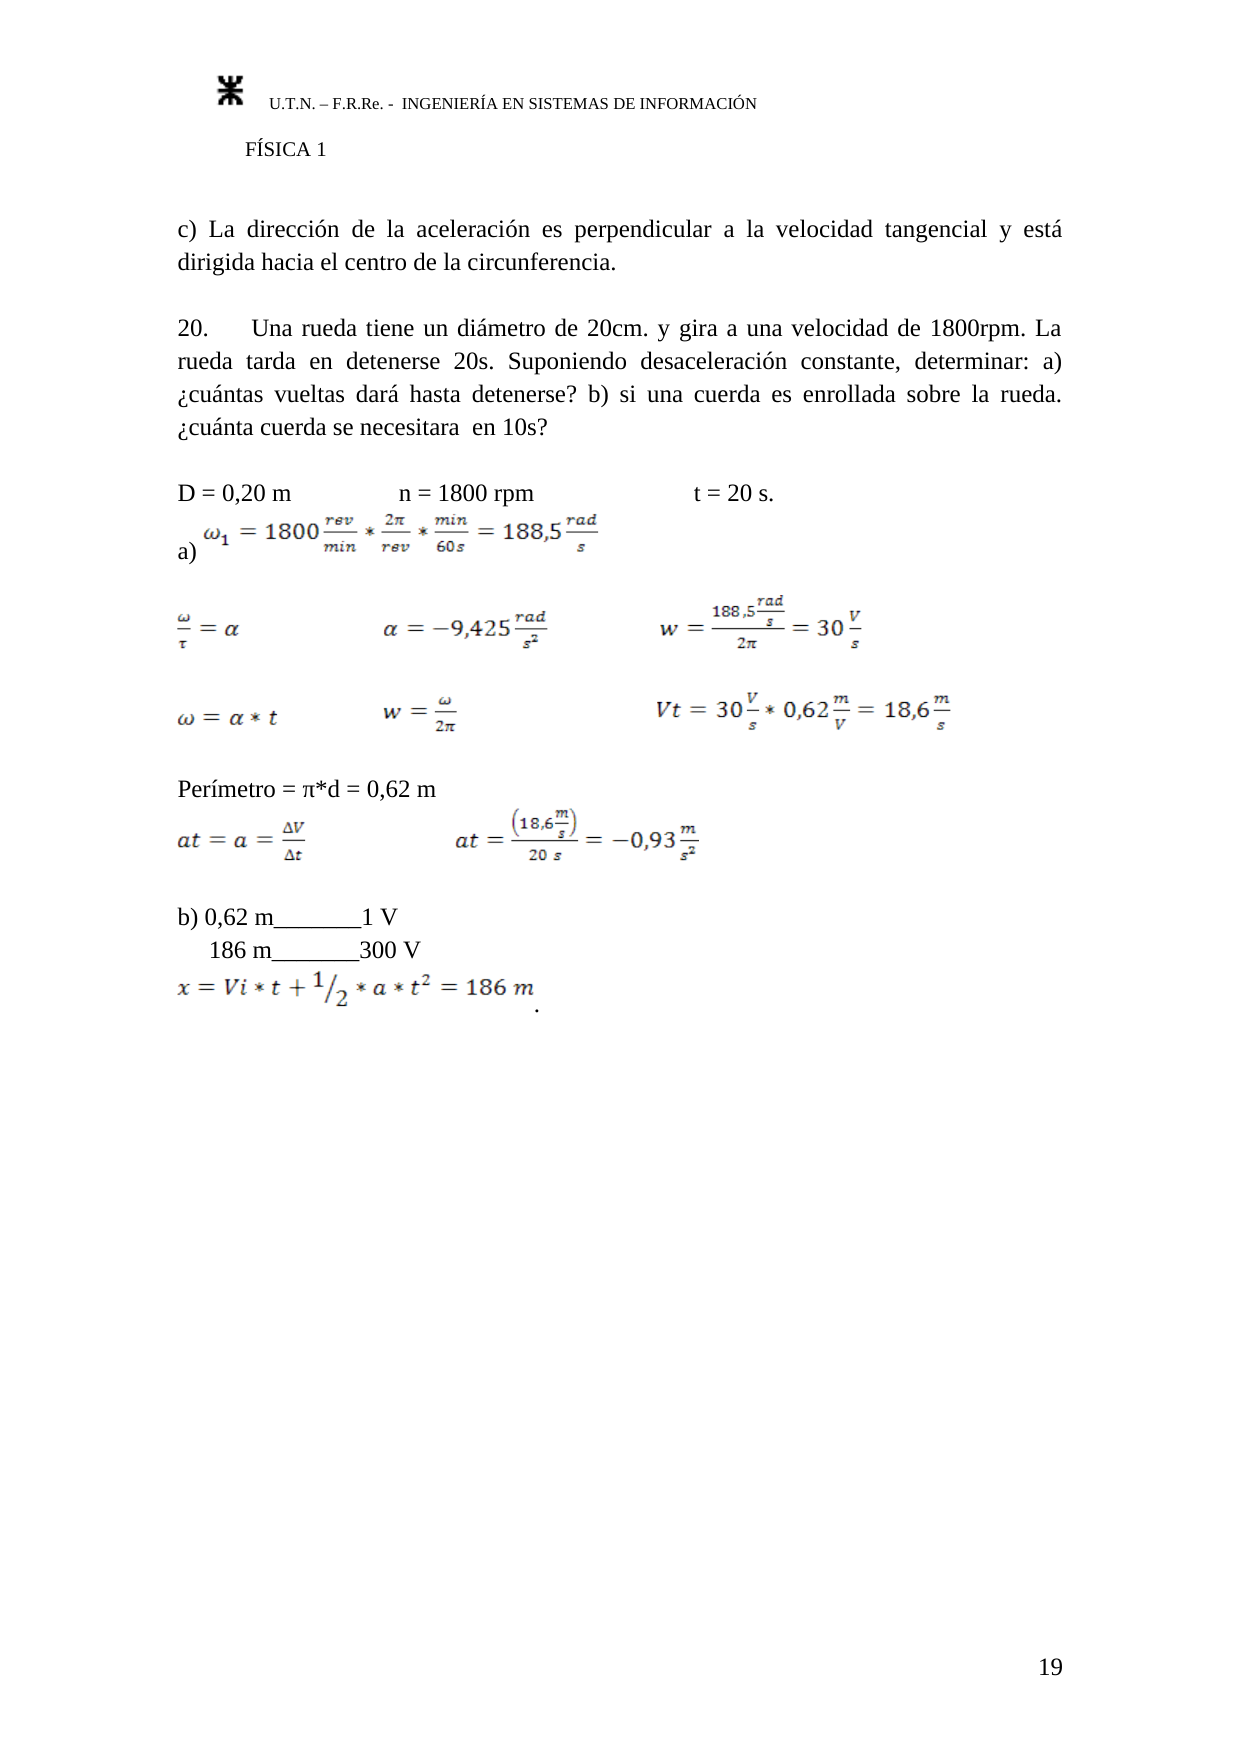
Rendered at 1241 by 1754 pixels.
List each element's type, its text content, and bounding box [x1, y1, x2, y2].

picture [660, 595, 862, 655]
picture [455, 807, 699, 867]
picture [203, 511, 599, 560]
text 186 m_______300 V [177, 936, 1063, 964]
picture [383, 694, 457, 738]
text . [177, 968, 1063, 1037]
text Perímetro = π*d = 0,62 m [177, 774, 1063, 803]
picture [177, 968, 534, 1013]
picture [657, 691, 951, 738]
picture [177, 819, 306, 867]
text D = 0,20 m n = 1800 rpm t = 20 s. [177, 478, 1063, 507]
picture [177, 611, 240, 655]
text a) [177, 511, 1063, 588]
picture [383, 608, 548, 655]
picture [177, 703, 278, 738]
text 20. Una rueda tiene un diámetro de 20cm. y gira a una velocidad de 1800rpm. La rueda tarda en detenerse 20s. Suponiendo desaceleración constante, determinar: a) ¿cuántas vueltas dará hasta detenerse? b) si una cuerda es enrollada sobre la rueda. ¿cuánta cuerda se necesitara en 10s? [177, 313, 1063, 441]
text c) La dirección de la aceleración es perpendicular a la velocidad tangencial y está dirigida hacia el centro de la circunferencia. [177, 214, 1063, 276]
text b) 0,62 m_______1 V [177, 902, 1063, 931]
